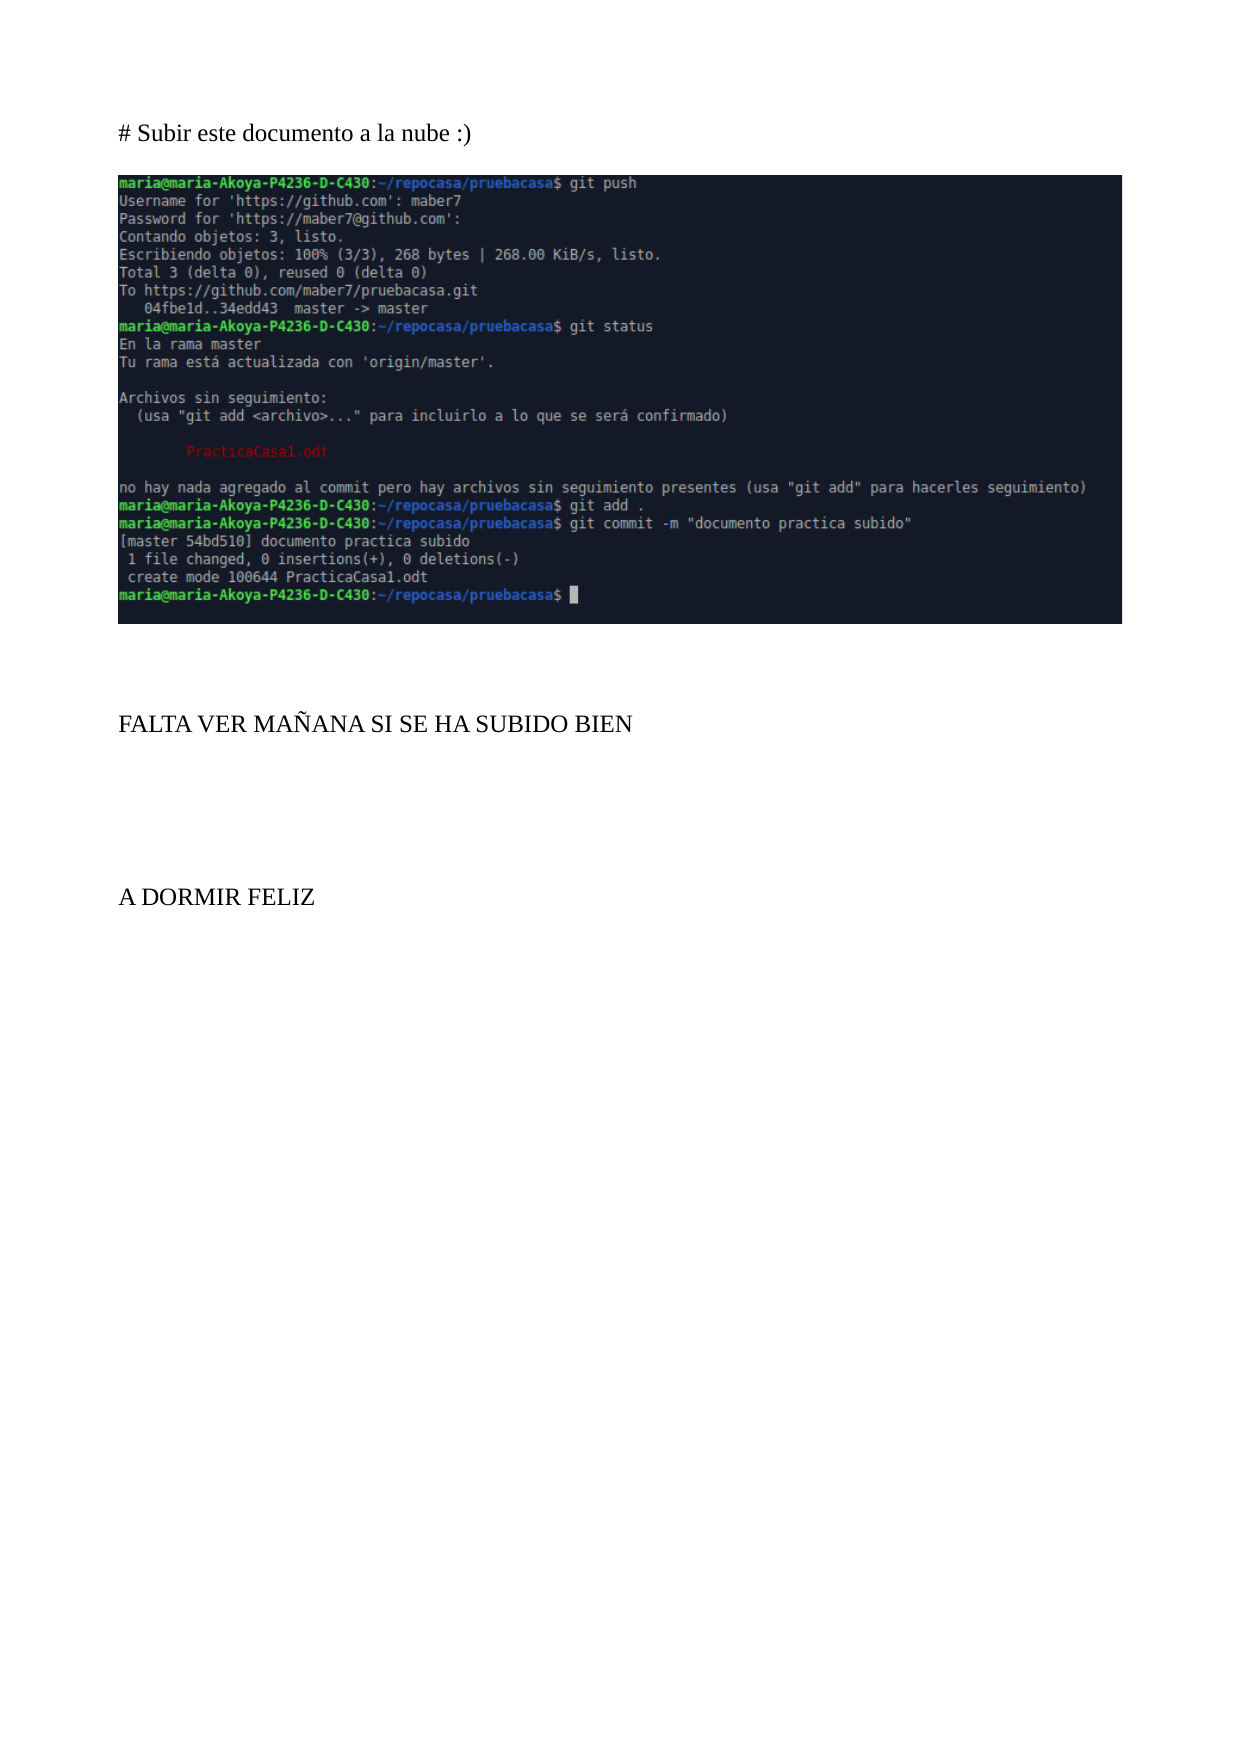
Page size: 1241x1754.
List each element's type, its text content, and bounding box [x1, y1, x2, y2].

text A DORMIR FELIZ [118, 882, 1122, 911]
text FALTA VER MAÑANA SI SE HA SUBIDO BIEN [118, 709, 1122, 738]
picture [118, 175, 1123, 624]
text # Subir este documento a la nube :) [118, 118, 1122, 147]
